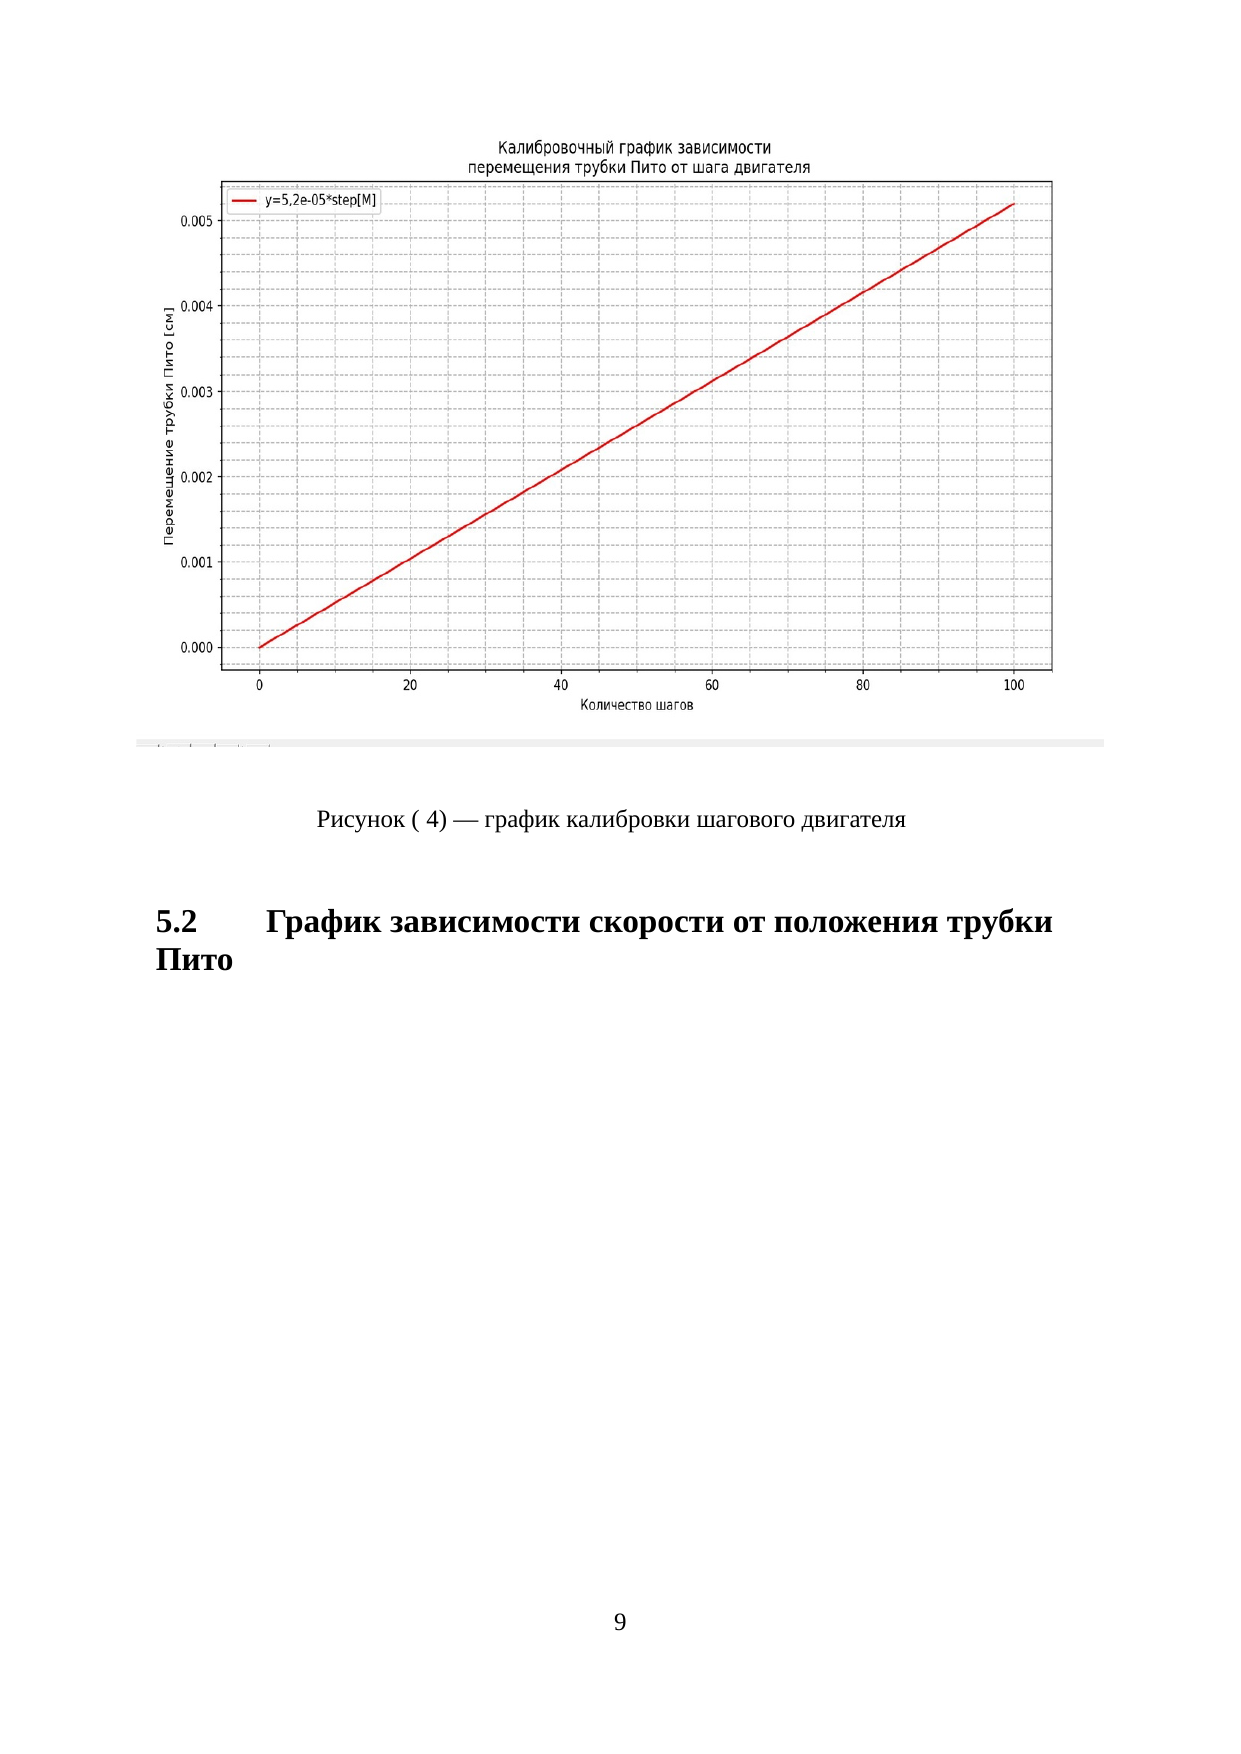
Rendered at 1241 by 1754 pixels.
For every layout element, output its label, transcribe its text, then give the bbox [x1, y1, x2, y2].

subtitle График зависимости скорости от положения трубки Пито [156, 901, 1122, 978]
picture [136, 118, 1104, 747]
text Рисунок ( 4) — график калибровки шагового двигателя [130, 804, 1093, 833]
